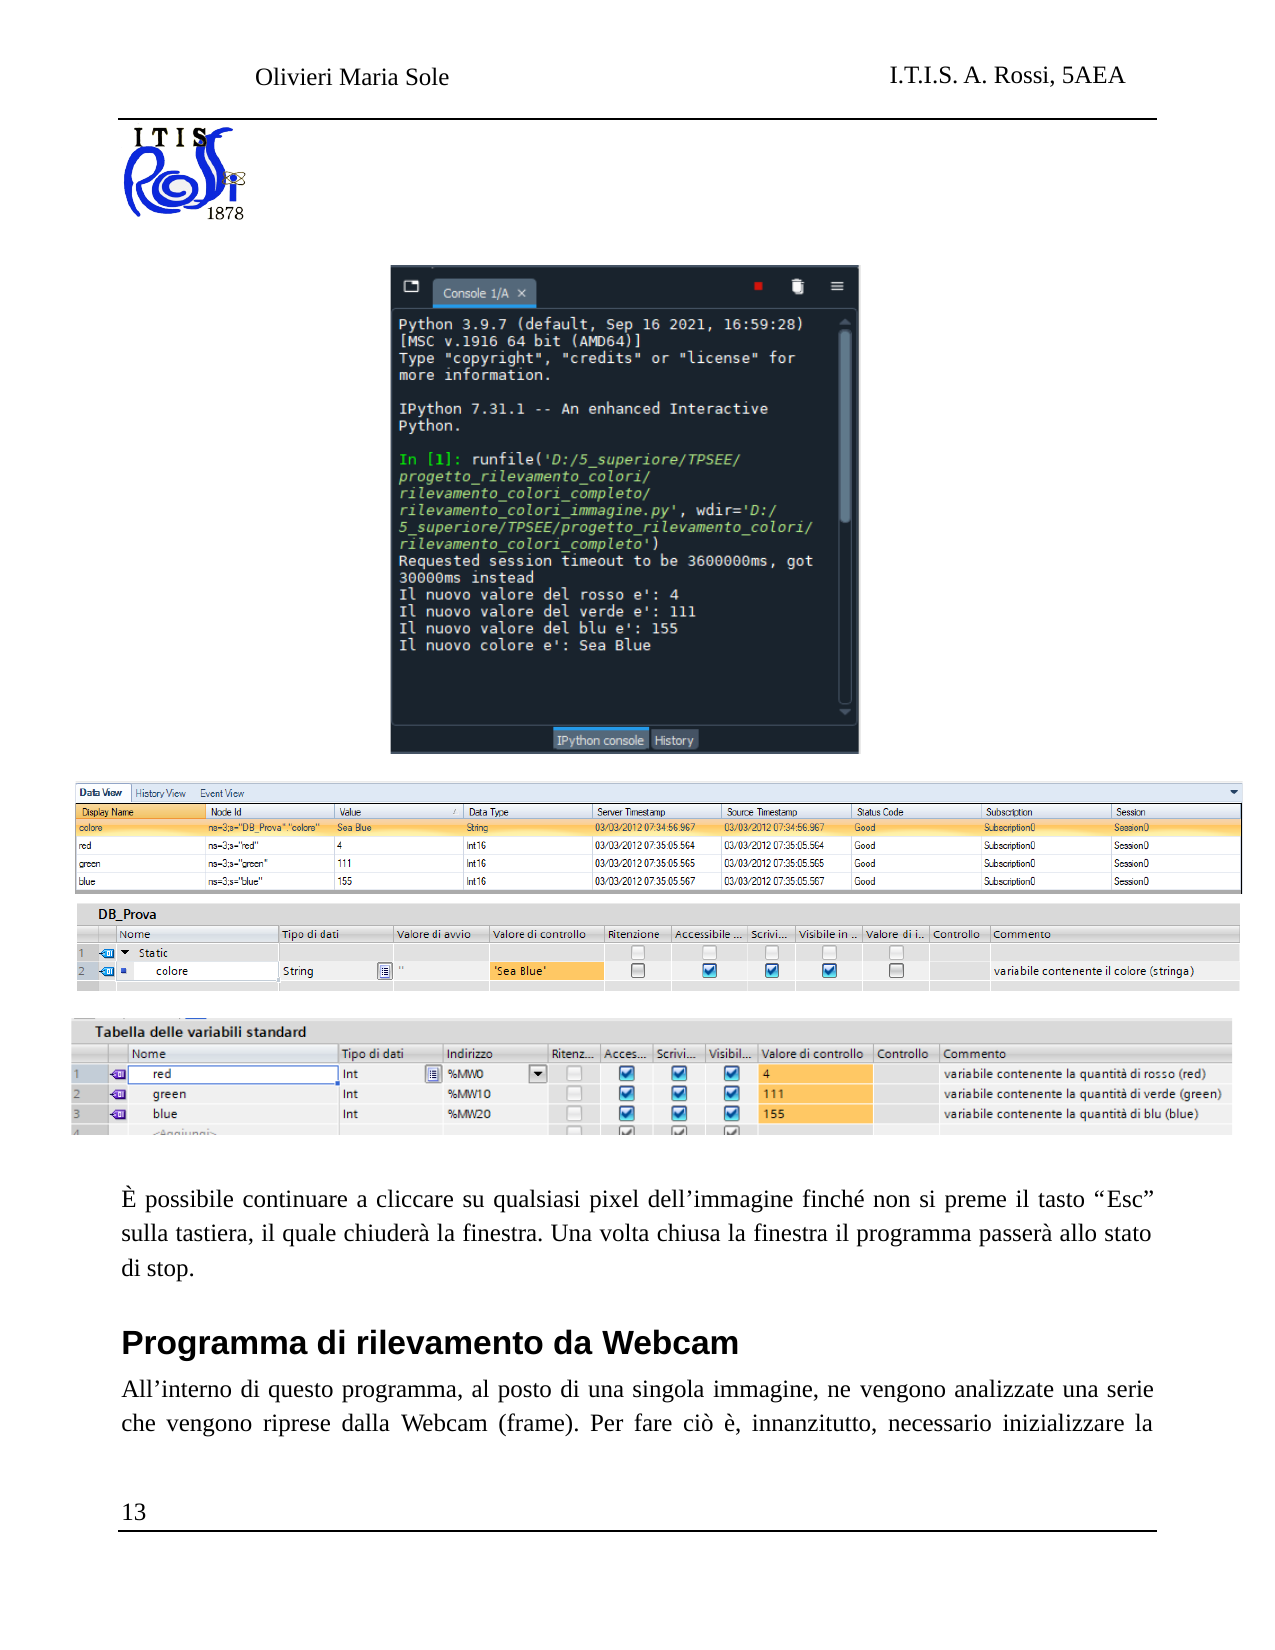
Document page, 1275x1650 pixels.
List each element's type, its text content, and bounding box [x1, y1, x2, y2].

picture [121, 123, 249, 225]
picture [75, 781, 1243, 894]
picture [71, 1018, 1233, 1135]
picture [390, 265, 861, 754]
text All’interno di questo programma, al posto di una singola immagine, ne vengono analizzate una serie che vengono riprese dalla Webcam (frame). Per fare ciò è, innanzitutto, necessario inizializzare la [121, 1374, 1154, 1437]
text È possibile continuare a cliccare su qualsiasi pixel dell’immagine finché non si preme il tasto “Esc” sulla tastiera, il quale chiuderà la finestra. Una volta chiusa la finestra il programma passerà allo stato di stop. [121, 1184, 1154, 1282]
picture [77, 903, 1240, 991]
subtitle Programma di rilevamento da Webcam [121, 1323, 1154, 1361]
